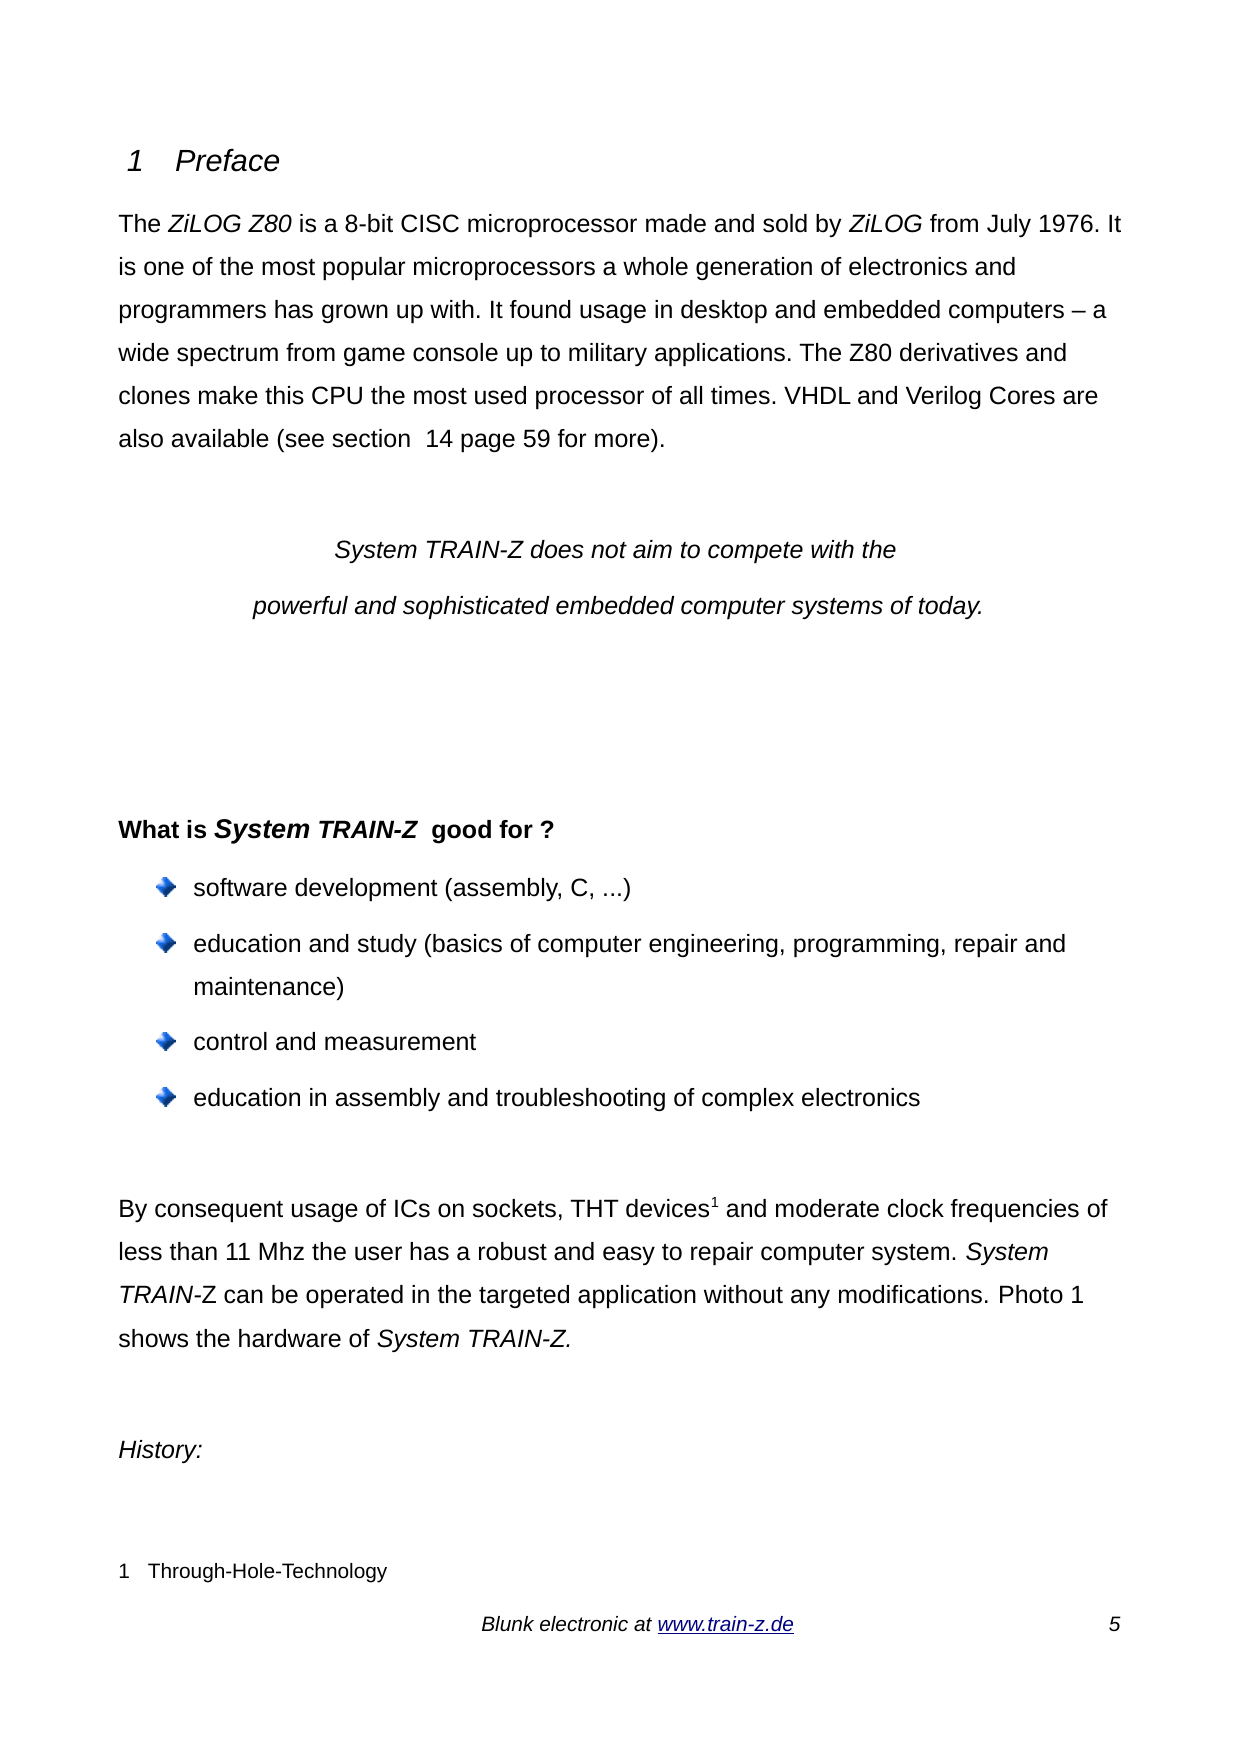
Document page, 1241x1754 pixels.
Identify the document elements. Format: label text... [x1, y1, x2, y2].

subtitle Preface [118, 143, 1122, 178]
text powerful and sophisticated embedded computer systems of today. [118, 591, 1122, 620]
text Through-Hole-Technology [118, 1558, 1122, 1582]
text By consequent usage of ICs on sockets, THT devices and moderate clock frequencies of less than 11 Mhz the user has a robust and easy to repair computer system. System TRAIN-Z can be operated in the targeted application without any modifications. Photo 1 shows the hardware of System TRAIN-Z. [118, 1194, 1122, 1352]
list control and measurement [156, 1027, 1122, 1056]
text System TRAIN-Z does not aim to compete with the [118, 535, 1122, 564]
text What is System TRAIN-Z good for ? [118, 813, 1122, 845]
picture [156, 933, 176, 953]
list education and study (basics of computer engineering, programming, repair and maintenance) [156, 928, 1122, 1000]
text The ZiLOG Z80 is a 8-bit CISC microprocessor made and sold by ZiLOG from July 1976. It is one of the most popular microprocessors a whole generation of electronics and programmers has grown up with. It found usage in desktop and embedded computers – a wide spectrum from game console up to military applications. The Z80 derivatives and clones make this CPU the most used processor of all times. VHDL and Verilog Cores are also available (see section 14page 61 for more). [118, 208, 1122, 453]
picture [156, 1032, 176, 1051]
text History: [118, 1435, 1122, 1463]
list software development (assembly, C, ...) [156, 873, 1122, 902]
list education in assembly and troubleshooting of complex electronics [156, 1083, 1122, 1112]
picture [156, 1087, 176, 1107]
picture [156, 877, 176, 897]
